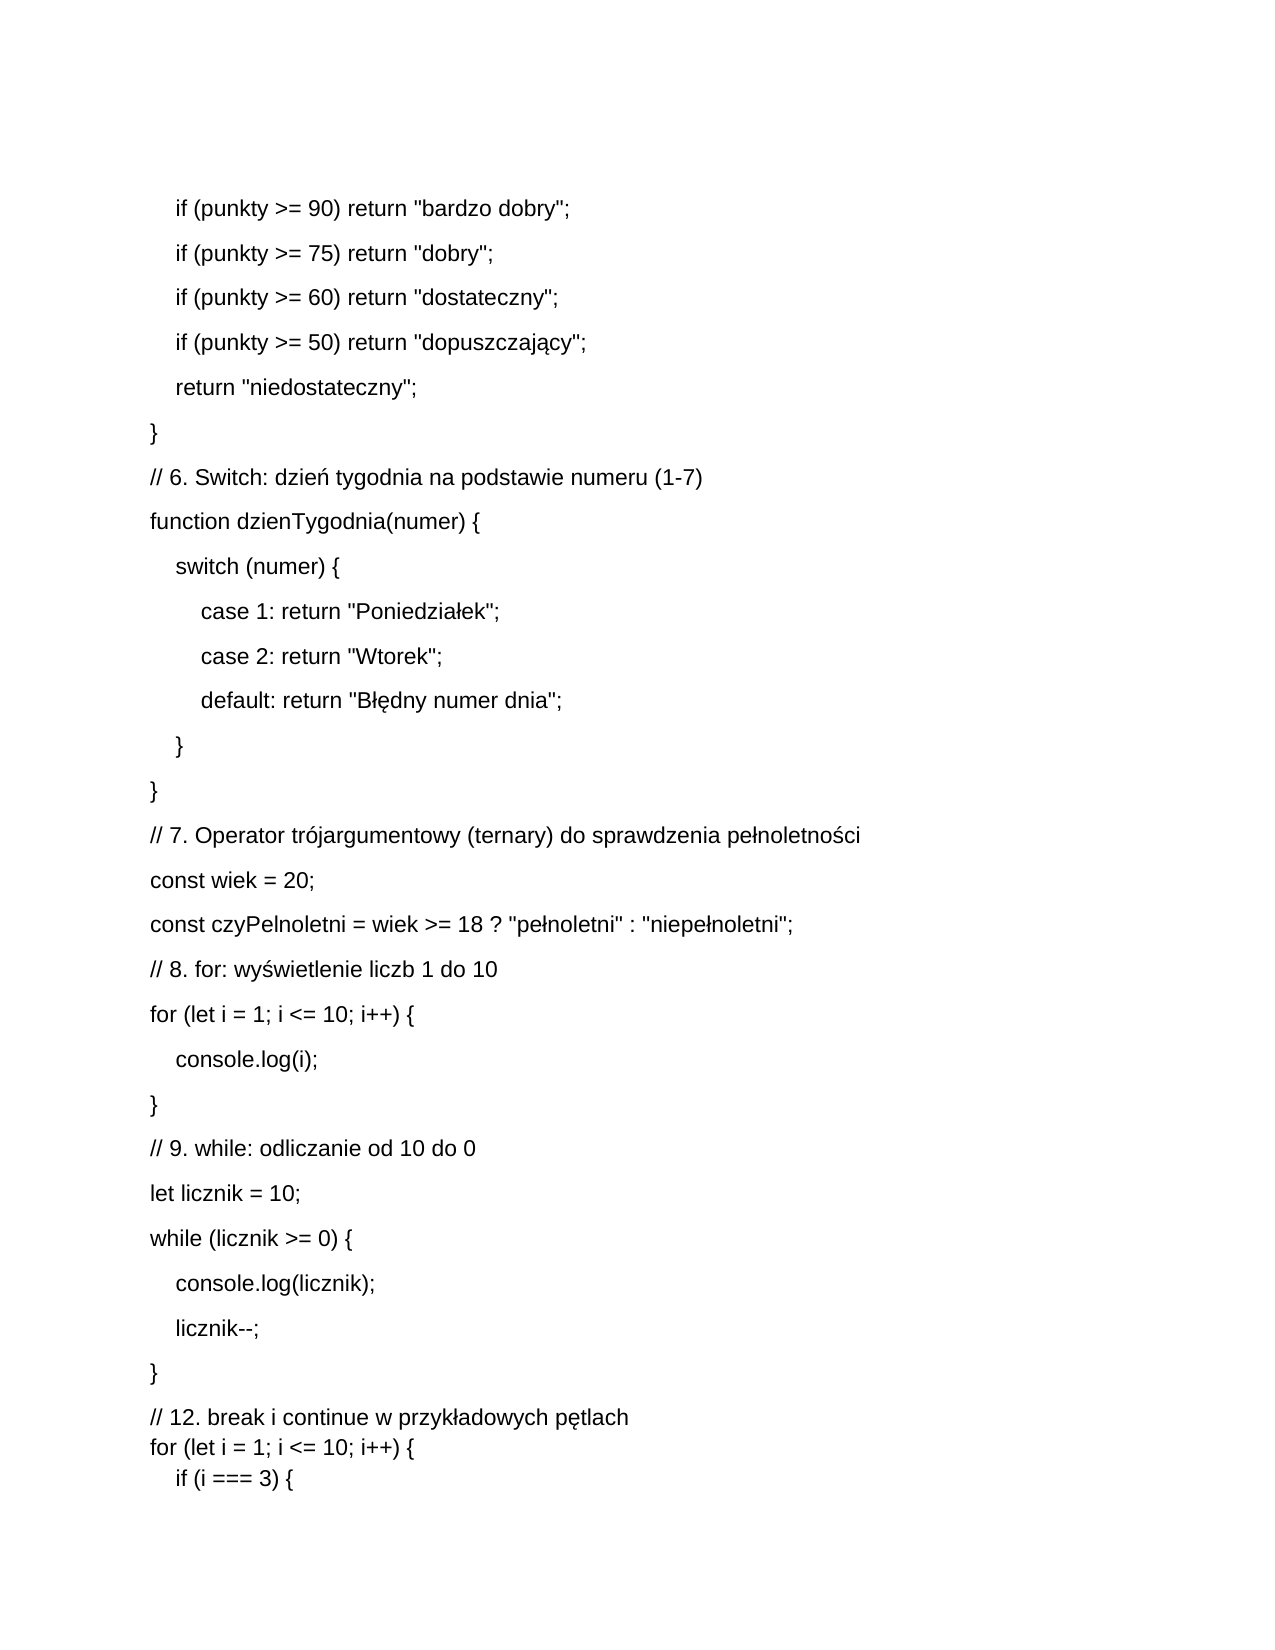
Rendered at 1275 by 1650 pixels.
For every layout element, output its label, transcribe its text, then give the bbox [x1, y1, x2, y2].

text // 6. Switch: dzień tygodnia na podstawie numeru (1-7) [150, 463, 1125, 490]
text function dzienTygodnia(numer) { [150, 508, 1125, 535]
text } [150, 732, 1125, 759]
text for (let i = 1; i <= 10; i++) { [150, 1001, 1125, 1027]
text if (punkty >= 50) return "dopuszczający"; [150, 329, 1125, 356]
text const czyPelnoletni = wiek >= 18 ? "pełnoletni" : "niepełnoletni"; [150, 911, 1125, 938]
text if (punkty >= 90) return "bardzo dobry"; [150, 195, 1125, 221]
text switch (numer) { [150, 553, 1125, 579]
text } [150, 1359, 1125, 1386]
text // 9. while: odliczanie od 10 do 0 [150, 1135, 1125, 1162]
text if (i === 3) { [150, 1464, 1125, 1491]
text console.log(i); [150, 1046, 1125, 1072]
text default: return "Błędny numer dnia"; [150, 687, 1125, 714]
text if (punkty >= 75) return "dobry"; [150, 239, 1125, 266]
text for (let i = 1; i <= 10; i++) { [150, 1434, 1125, 1461]
text licznik--; [150, 1314, 1125, 1341]
text if (punkty >= 60) return "dostateczny"; [150, 284, 1125, 311]
text const wiek = 20; [150, 867, 1125, 893]
text } [150, 419, 1125, 445]
text // 8. for: wyświetlenie liczb 1 do 10 [150, 956, 1125, 983]
text // 7. Operator trójargumentowy (ternary) do sprawdzenia pełnoletności [150, 822, 1125, 848]
text } [150, 1091, 1125, 1117]
text // 12. break i continue w przykładowych pętlach [150, 1404, 1125, 1431]
text } [150, 777, 1125, 803]
text while (licznik >= 0) { [150, 1225, 1125, 1251]
text case 1: return "Poniedziałek"; [150, 598, 1125, 624]
text let licznik = 10; [150, 1180, 1125, 1207]
text console.log(licznik); [150, 1270, 1125, 1296]
text case 2: return "Wtorek"; [150, 643, 1125, 669]
text return "niedostateczny"; [150, 374, 1125, 400]
